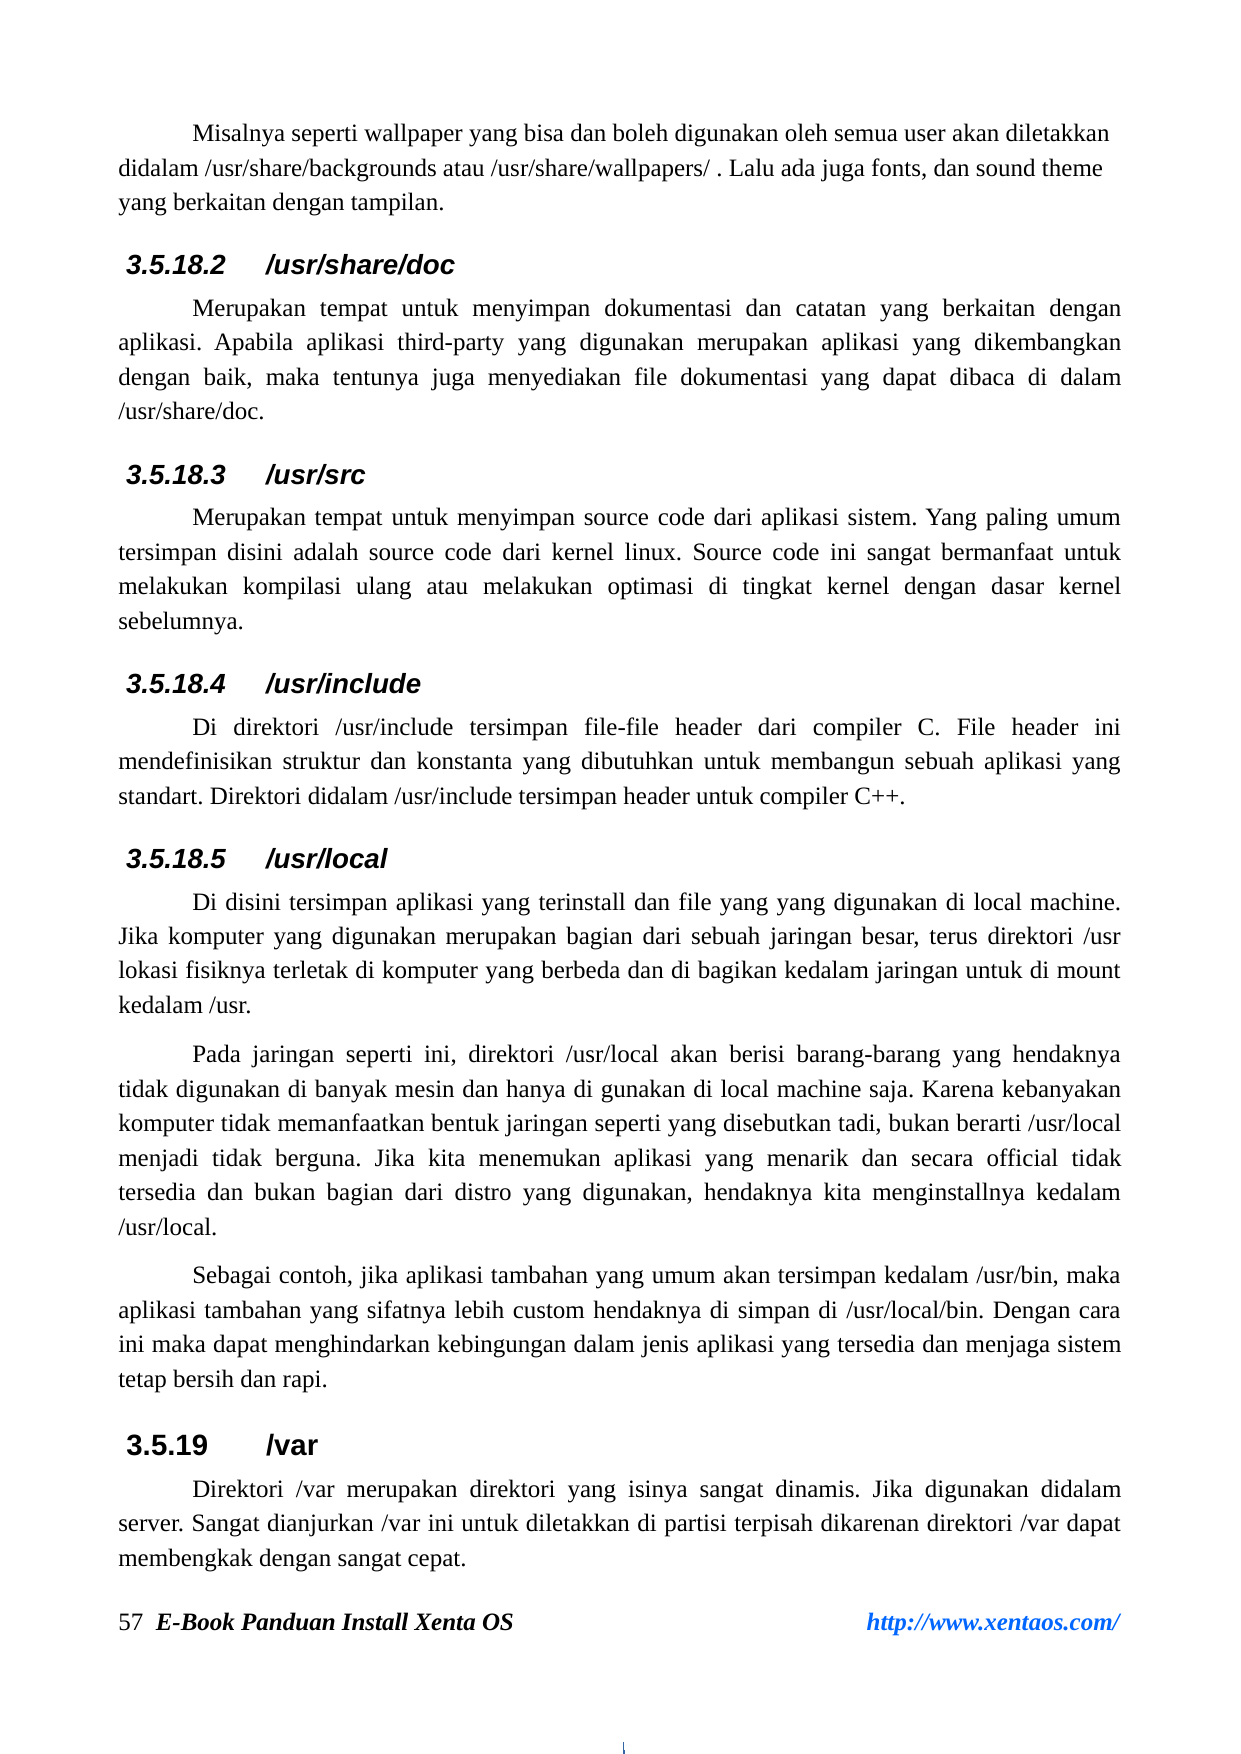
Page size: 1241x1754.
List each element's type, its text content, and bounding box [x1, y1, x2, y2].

text Sebagai contoh, jika aplikasi tambahan yang umum akan tersimpan kedalam /usr/bin, maka aplikasi tambahan yang sifatnya lebih custom hendaknya di simpan di /usr/local/bin. Dengan cara ini maka dapat menghindarkan kebingungan dalam jenis aplikasi yang tersedia dan menjaga sistem tetap bersih dan rapi. [118, 1261, 1122, 1393]
text Misalnya seperti wallpaper yang bisa dan boleh digunakan oleh semua user akan diletakkan didalam /usr/share/backgrounds atau /usr/share/wallpapers/ . Lalu ada juga fonts, dan sound theme yang berkaitan dengan tampilan. [118, 118, 1122, 216]
text Merupakan tempat untuk menyimpan source code dari aplikasi sistem. Yang paling umum tersimpan disini adalah source code dari kernel linux. Source code ini sangat bermanfaat untuk melakukan kompilasi ulang atau melakukan optimasi di tingkat kernel dengan dasar kernel sebelumnya. [118, 502, 1122, 634]
text Di disini tersimpan aplikasi yang terinstall dan file yang yang digunakan di local machine. Jika komputer yang digunakan merupakan bagian dari sebuah jaringan besar, terus direktori /usr lokasi fisiknya terletak di komputer yang berbeda dan di bagikan kedalam jaringan untuk di mount kedalam /usr. [118, 887, 1122, 1019]
text Direktori /var merupakan direktori yang isinya sangat dinamis. Jika digunakan didalam server. Sangat dianjurkan /var ini untuk diletakkan di partisi terpisah dikarenan direktori /var dapat membengkak dengan sangat cepat. [118, 1474, 1122, 1572]
subtitle /usr/local [118, 842, 1122, 874]
text Di direktori /usr/include tersimpan file-file header dari compiler C. File header ini mendefinisikan struktur dan konstanta yang dibutuhkan untuk membangun sebuah aplikasi yang standart. Direktori didalam /usr/include tersimpan header untuk compiler C++. [118, 712, 1122, 809]
subtitle /usr/include [118, 667, 1122, 699]
subtitle /var [118, 1428, 1122, 1461]
subtitle /usr/src [118, 458, 1122, 490]
text Merupakan tempat untuk menyimpan dokumentasi dan catatan yang berkaitan dengan aplikasi. Apabila aplikasi third-party yang digunakan merupakan aplikasi yang dikembangkan dengan baik, maka tentunya juga menyediakan file dokumentasi yang dapat dibaca di dalam /usr/share/doc. [118, 293, 1122, 425]
text Pada jaringan seperti ini, direktori /usr/local akan berisi barang-barang yang hendaknya tidak digunakan di banyak mesin dan hanya di gunakan di local machine saja. Karena kebanyakan komputer tidak memanfaatkan bentuk jaringan seperti yang disebutkan tadi, bukan berarti /usr/local menjadi tidak berguna. Jika kita menemukan aplikasi yang menarik dan secara official tidak tersedia dan bukan bagian dari distro yang digunakan, hendaknya kita menginstallnya kedalam /usr/local. [118, 1039, 1122, 1240]
subtitle /usr/share/doc [118, 249, 1122, 281]
